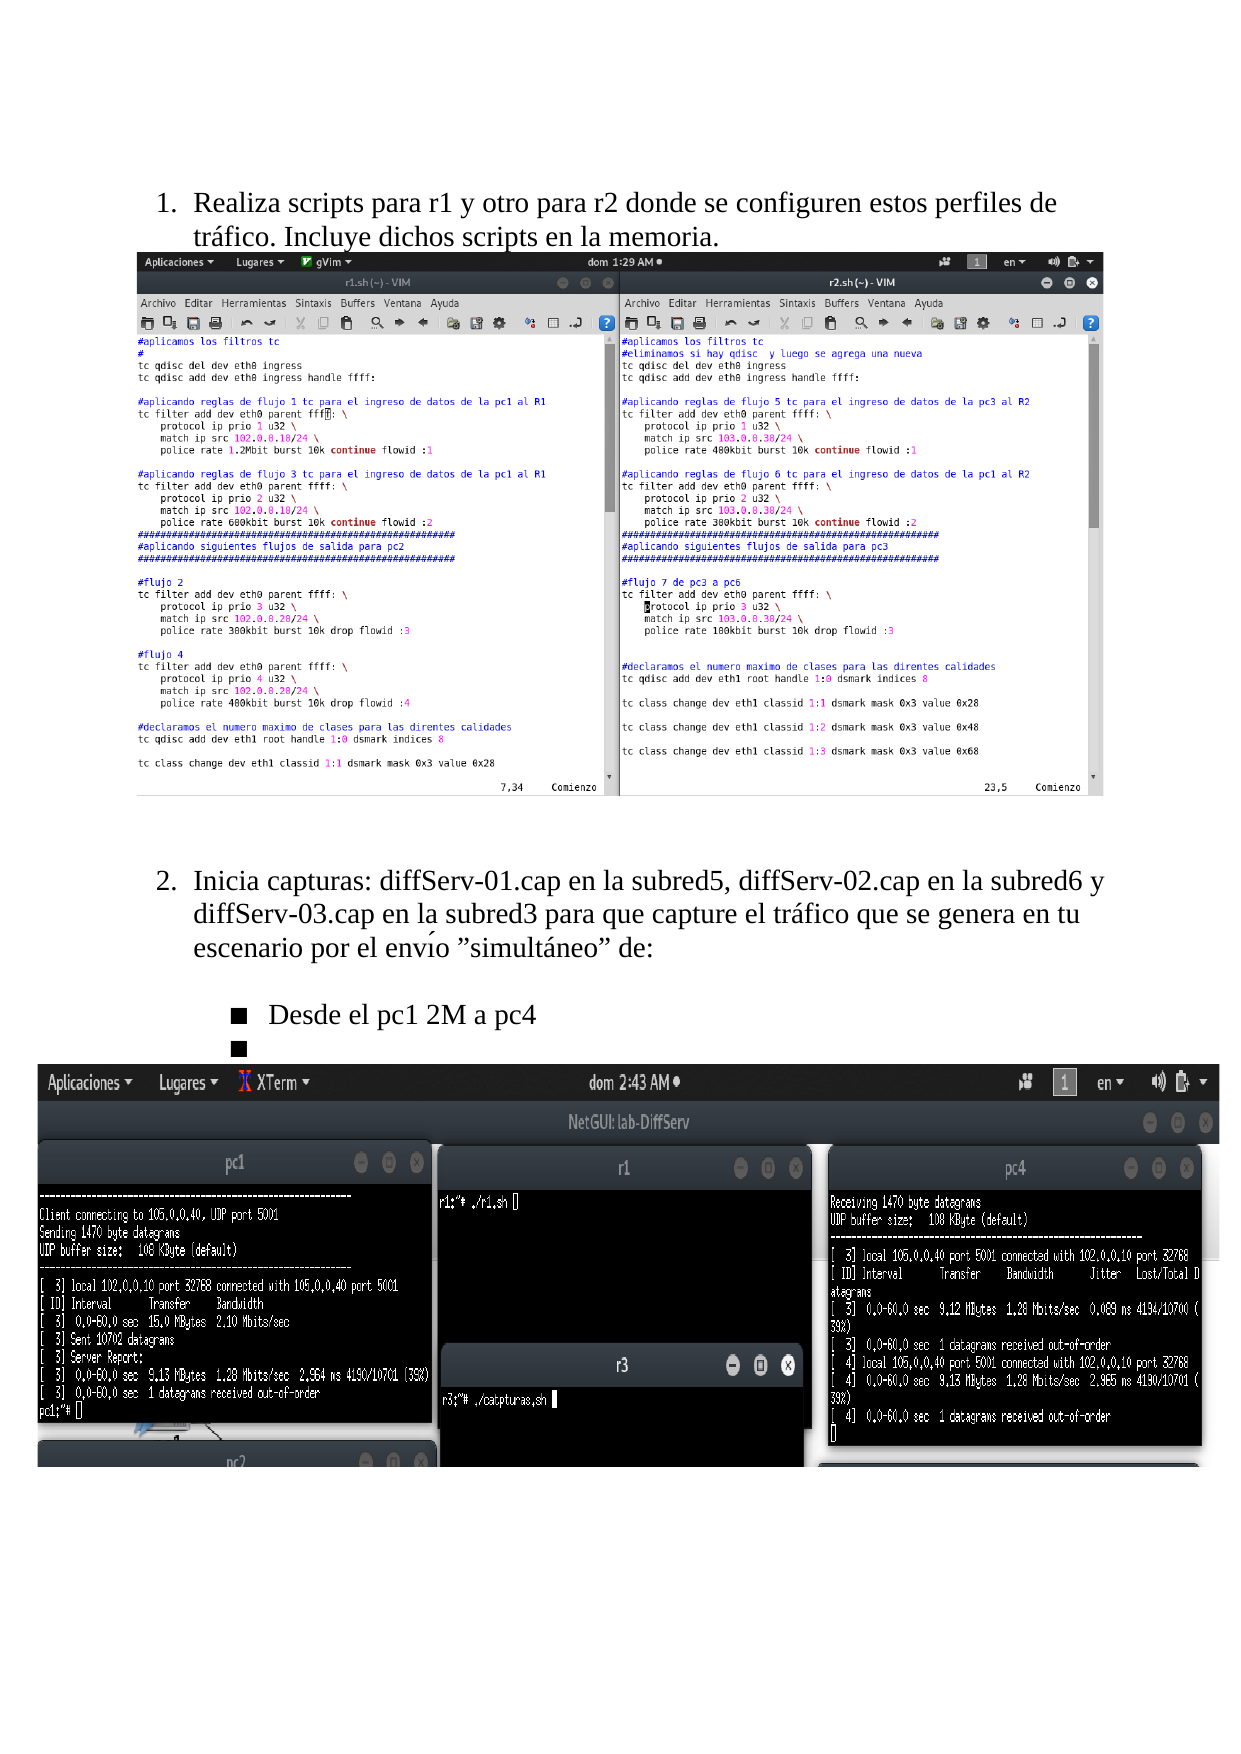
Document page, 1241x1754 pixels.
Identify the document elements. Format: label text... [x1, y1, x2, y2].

list Desde el pc1 2M a pc4 [231, 997, 1122, 1031]
list Inicia capturas: diffServ-01.cap en la subred5, diffServ-02.cap en la subred6 y diffServ-03.cap en la subred3 para que capture el tráfico que se genera en tu escenario por el envı́o ”simultáneo” de: [156, 863, 1122, 963]
picture [37, 1064, 1220, 1467]
list Realiza scripts para r1 y otro para r2 donde se configuren estos perfiles de tráfico. Incluye dichos scripts en la memoria. [156, 185, 1122, 252]
picture [136, 252, 1104, 796]
